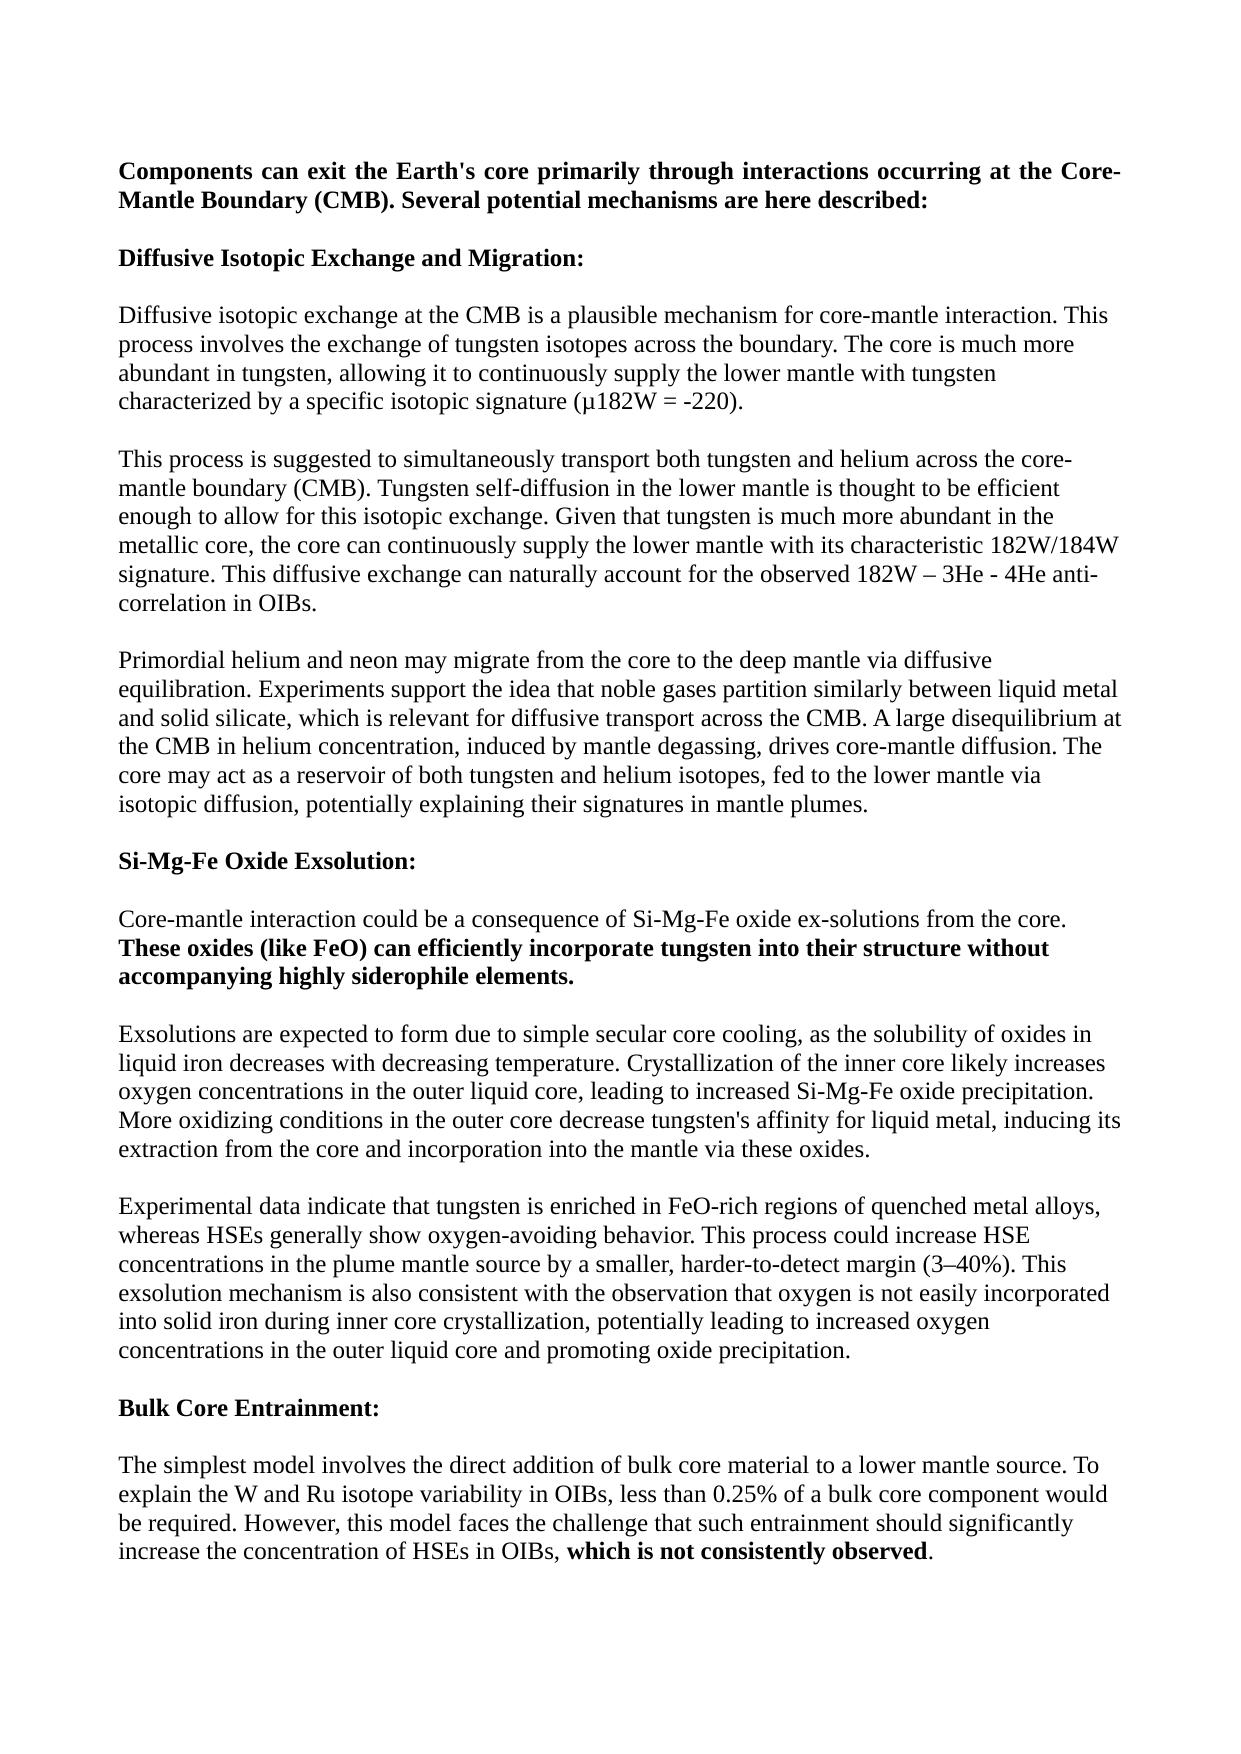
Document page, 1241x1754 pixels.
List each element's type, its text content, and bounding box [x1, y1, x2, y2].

text Primordial helium and neon may migrate from the core to the deep mantle via diffusive equilibration. Experiments support the idea that noble gases partition similarly between liquid metal and solid silicate, which is relevant for diffusive transport across the CMB. A large disequilibrium at the CMB in helium concentration, induced by mantle degassing, drives core-mantle diffusion. The core may act as a reservoir of both tungsten and helium isotopes, fed to the lower mantle via isotopic diffusion, potentially explaining their signatures in mantle plumes. [118, 645, 1122, 818]
text This process is suggested to simultaneously transport both tungsten and helium across the core-mantle boundary (CMB). Tungsten self-diffusion in the lower mantle is thought to be efficient enough to allow for this isotopic exchange. Given that tungsten is much more abundant in the metallic core, the core can continuously supply the lower mantle with its characteristic 182W/184W signature. This diffusive exchange can naturally account for the observed 182W – 3He - 4He anti-correlation in OIBs. [118, 444, 1122, 616]
text Diffusive isotopic exchange at the CMB is a plausible mechanism for core-mantle interaction. This process involves the exchange of tungsten isotopes across the boundary. The core is much more abundant in tungsten, allowing it to continuously supply the lower mantle with tungsten characterized by a specific isotopic signature (µ182W = -220). [118, 300, 1122, 415]
text Exsolutions are expected to form due to simple secular core cooling, as the solubility of oxides in liquid iron decreases with decreasing temperature. Crystallization of the inner core likely increases oxygen concentrations in the outer liquid core, leading to increased Si-Mg-Fe oxide precipitation. More oxidizing conditions in the outer core decrease tungsten's affinity for liquid metal, inducing its extraction from the core and incorporation into the mantle via these oxides. [118, 1019, 1122, 1163]
text Experimental data indicate that tungsten is enriched in FeO-rich regions of quenched metal alloys, whereas HSEs generally show oxygen-avoiding behavior. This process could increase HSE concentrations in the plume mantle source by a smaller, harder-to-detect margin (3–40%). This exsolution mechanism is also consistent with the observation that oxygen is not easily incorporated into solid iron during inner core crystallization, potentially leading to increased oxygen concentrations in the outer liquid core and promoting oxide precipitation. [118, 1191, 1122, 1364]
text Components can exit the Earth's core primarily through interactions occurring at the Core-Mantle Boundary (CMB). Several potential mechanisms are here described: [118, 156, 1122, 214]
text Core-mantle interaction could be a consequence of Si-Mg-Fe oxide ex-solutions from the core. These oxides (like FeO) can efficiently incorporate tungsten into their structure without accompanying highly siderophile elements. [118, 904, 1122, 990]
text Si-Mg-Fe Oxide Exsolution: [118, 846, 1122, 875]
text The simplest model involves the direct addition of bulk core material to a lower mantle source. To explain the W and Ru isotope variability in OIBs, less than 0.25% of a bulk core component would be required. However, this model faces the challenge that such entrainment should significantly increase the concentration of HSEs in OIBs, which is not consistently observed. [118, 1450, 1122, 1565]
text Bulk Core Entrainment: [118, 1393, 1122, 1421]
text Diffusive Isotopic Exchange and Migration: [118, 243, 1122, 271]
